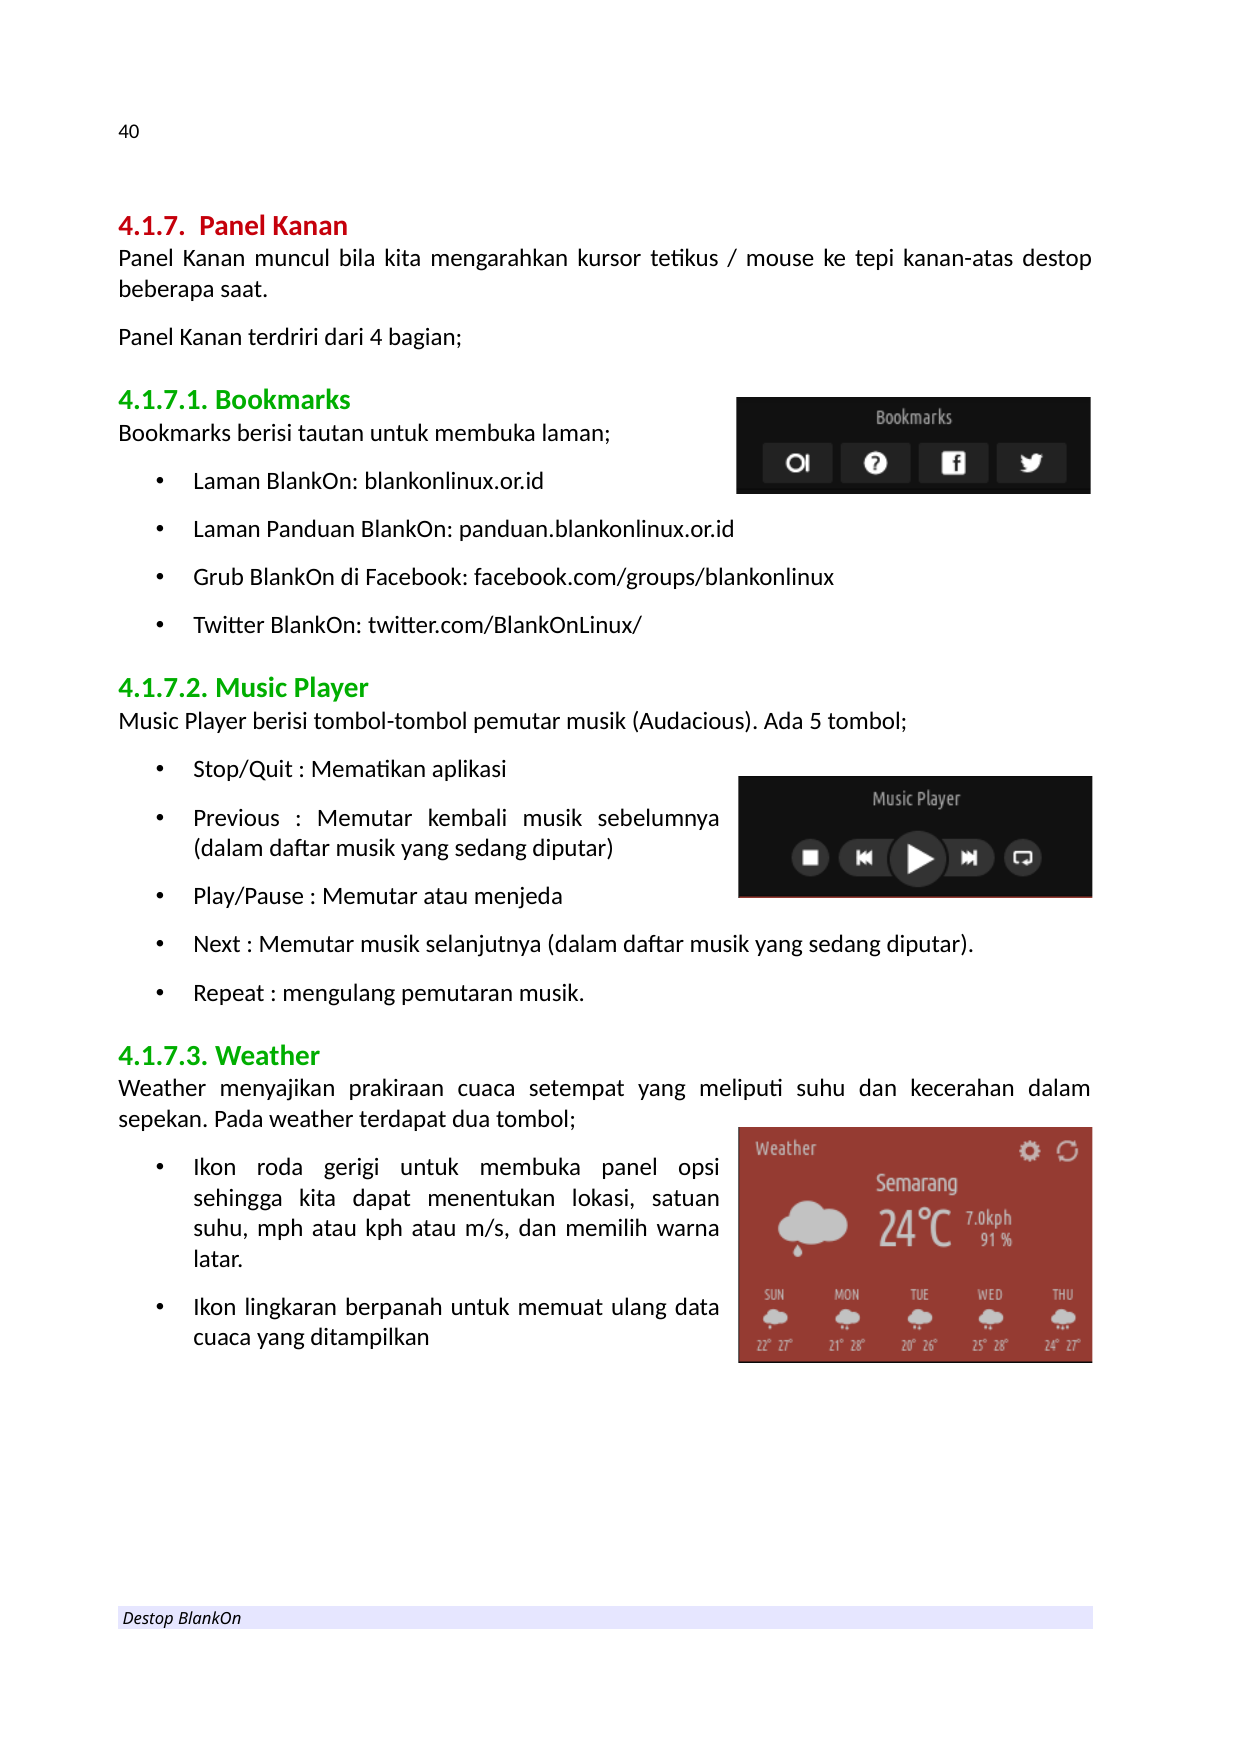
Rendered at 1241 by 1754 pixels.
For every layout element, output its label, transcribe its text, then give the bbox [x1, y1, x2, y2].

list Ikon roda gerigi untuk membuka panel opsi sehingga kita dapat menentukan lokasi, satuan suhu, mph atau kph atau m/s, dan memilih warna latar. [156, 1151, 738, 1273]
text Bookmarks berisi tautan untuk membuka laman; [118, 417, 736, 447]
subtitle Bookmarks [118, 381, 1093, 417]
text Panel Kanan terdriri dari 4 bagian; [118, 321, 1093, 352]
subtitle Weather [118, 1037, 1093, 1072]
list Next : Memutar musik selanjutnya (dalam daftar musik yang sedang diputar). [156, 929, 1093, 959]
picture [738, 1127, 1093, 1363]
picture [738, 776, 1093, 898]
text Music Player berisi tombol-tombol pemutar musik (Audacious). Ada 5 tombol; [118, 705, 1093, 736]
list Stop/Quit : Mematikan aplikasi [156, 753, 1093, 784]
list Ikon lingkaran berpanah untuk memuat ulang data cuaca yang ditampilkan [156, 1291, 738, 1352]
subtitle Panel Kanan [118, 207, 1093, 242]
list Laman BlankOn: blankonlinux.or.id [156, 465, 1093, 495]
subtitle Music Player [118, 669, 1093, 705]
text Panel Kanan muncul bila kita mengarahkan kursor tetikus / mouse ke tepi kanan-atas destop beberapa saat. [118, 242, 1093, 303]
list Repeat : mengulang pemutaran musik. [156, 977, 1093, 1007]
list Previous : Memutar kembali musik sebelumnya (dalam daftar musik yang sedang diputar) [156, 802, 738, 863]
picture [736, 397, 1091, 494]
list Grub BlankOn di Facebook: facebook.com/groups/blankonlinux [156, 561, 1093, 592]
list Twitter BlankOn: twitter.com/BlankOnLinux/ [156, 609, 1093, 640]
list Laman Panduan BlankOn: panduan.blankonlinux.or.id [156, 513, 1093, 544]
list Play/Pause : Memutar atau menjeda [156, 880, 1093, 911]
text Weather menyajikan prakiraan cuaca setempat yang meliputi suhu dan kecerahan dalam sepekan. Pada weather terdapat dua tombol; [118, 1072, 1093, 1133]
